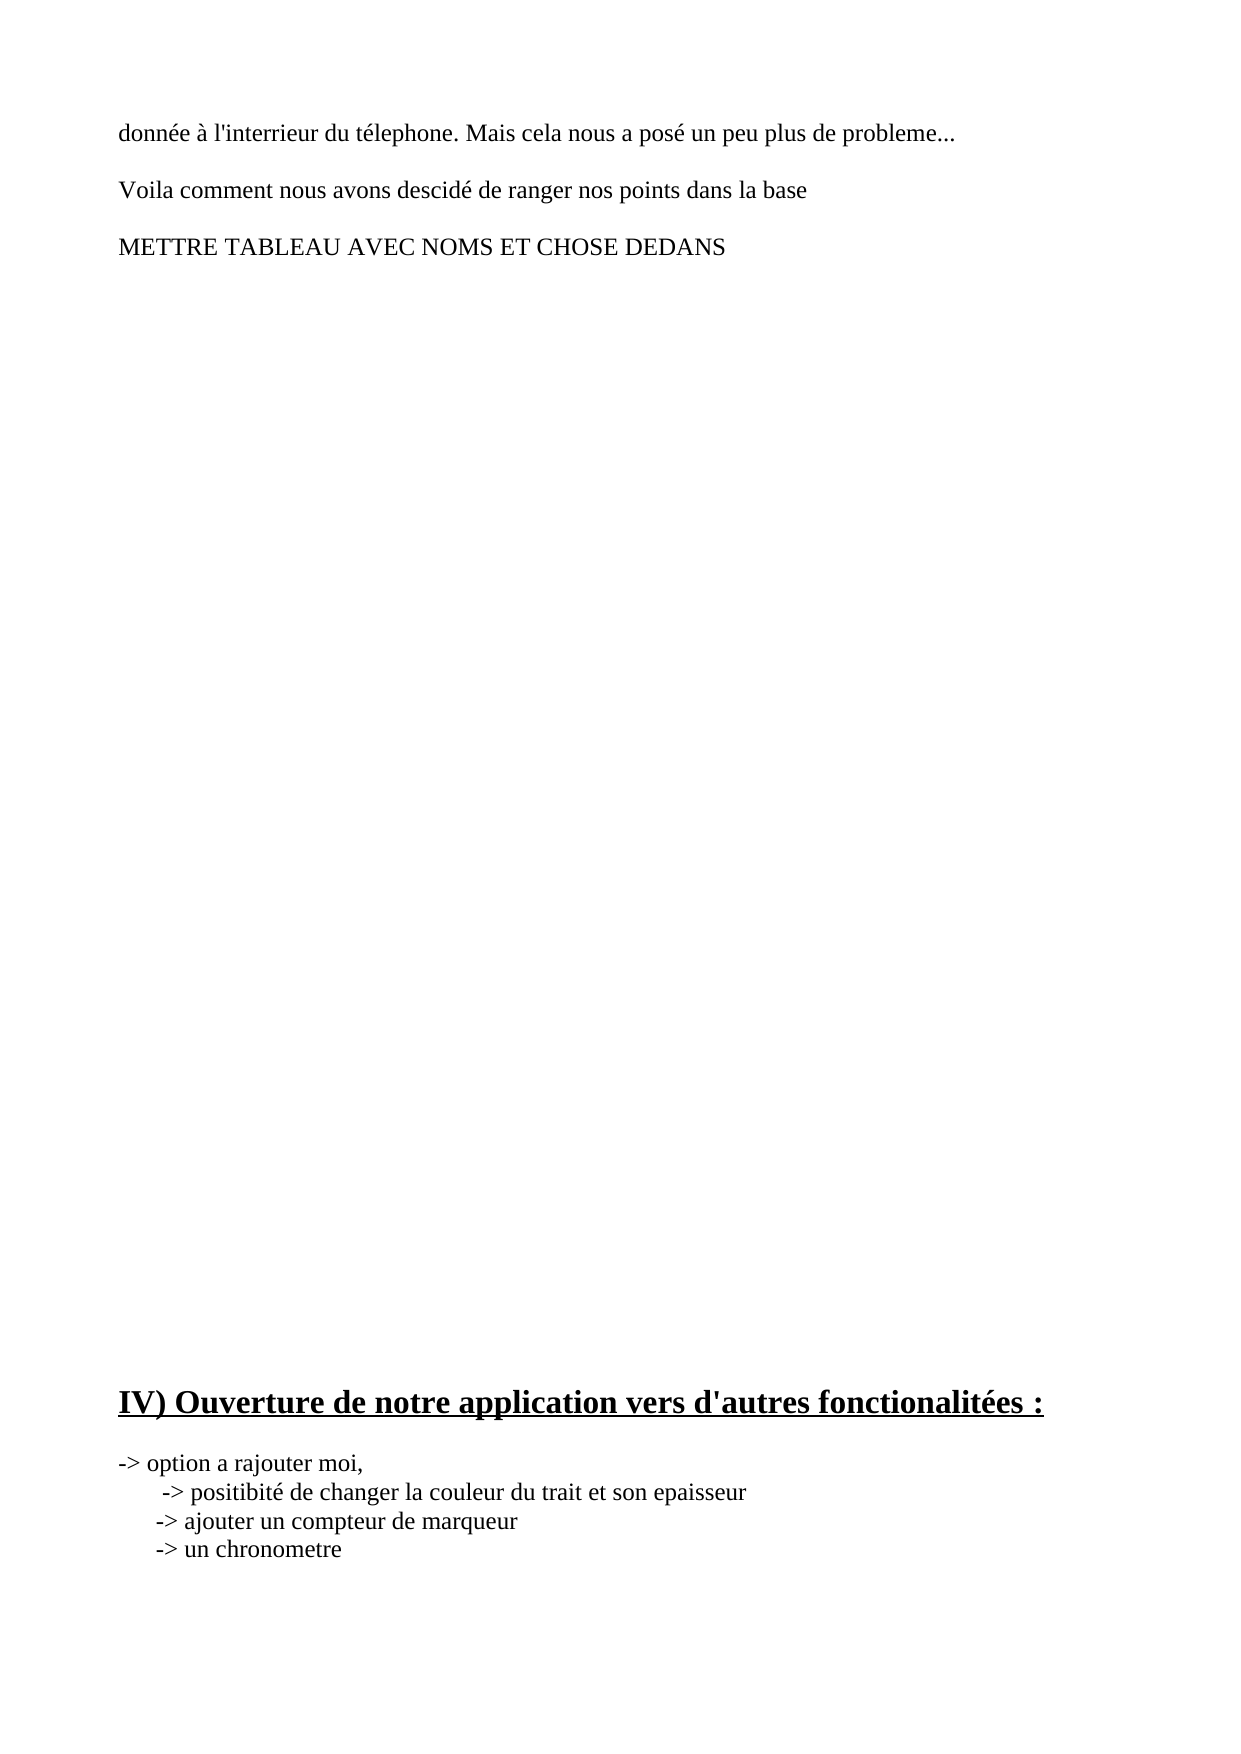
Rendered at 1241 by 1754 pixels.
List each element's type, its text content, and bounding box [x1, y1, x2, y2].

text -> un chronometre [118, 1534, 1122, 1563]
text METTRE TABLEAU AVEC NOMS ET CHOSE DEDANS [118, 232, 1122, 261]
text -> positibité de changer la couleur du trait et son epaisseur [118, 1477, 1122, 1506]
text donnée à l'interrieur du télephone. Mais cela nous a posé un peu plus de probleme... Voila comment nous avons descidé de ranger nos points dans la base [118, 118, 1122, 204]
text -> ajouter un compteur de marqueur [118, 1506, 1122, 1534]
text -> option a rajouter moi, [118, 1448, 1122, 1477]
text IV) Ouverture de notre application vers d'autres fonctionalitées : [118, 1382, 1122, 1420]
